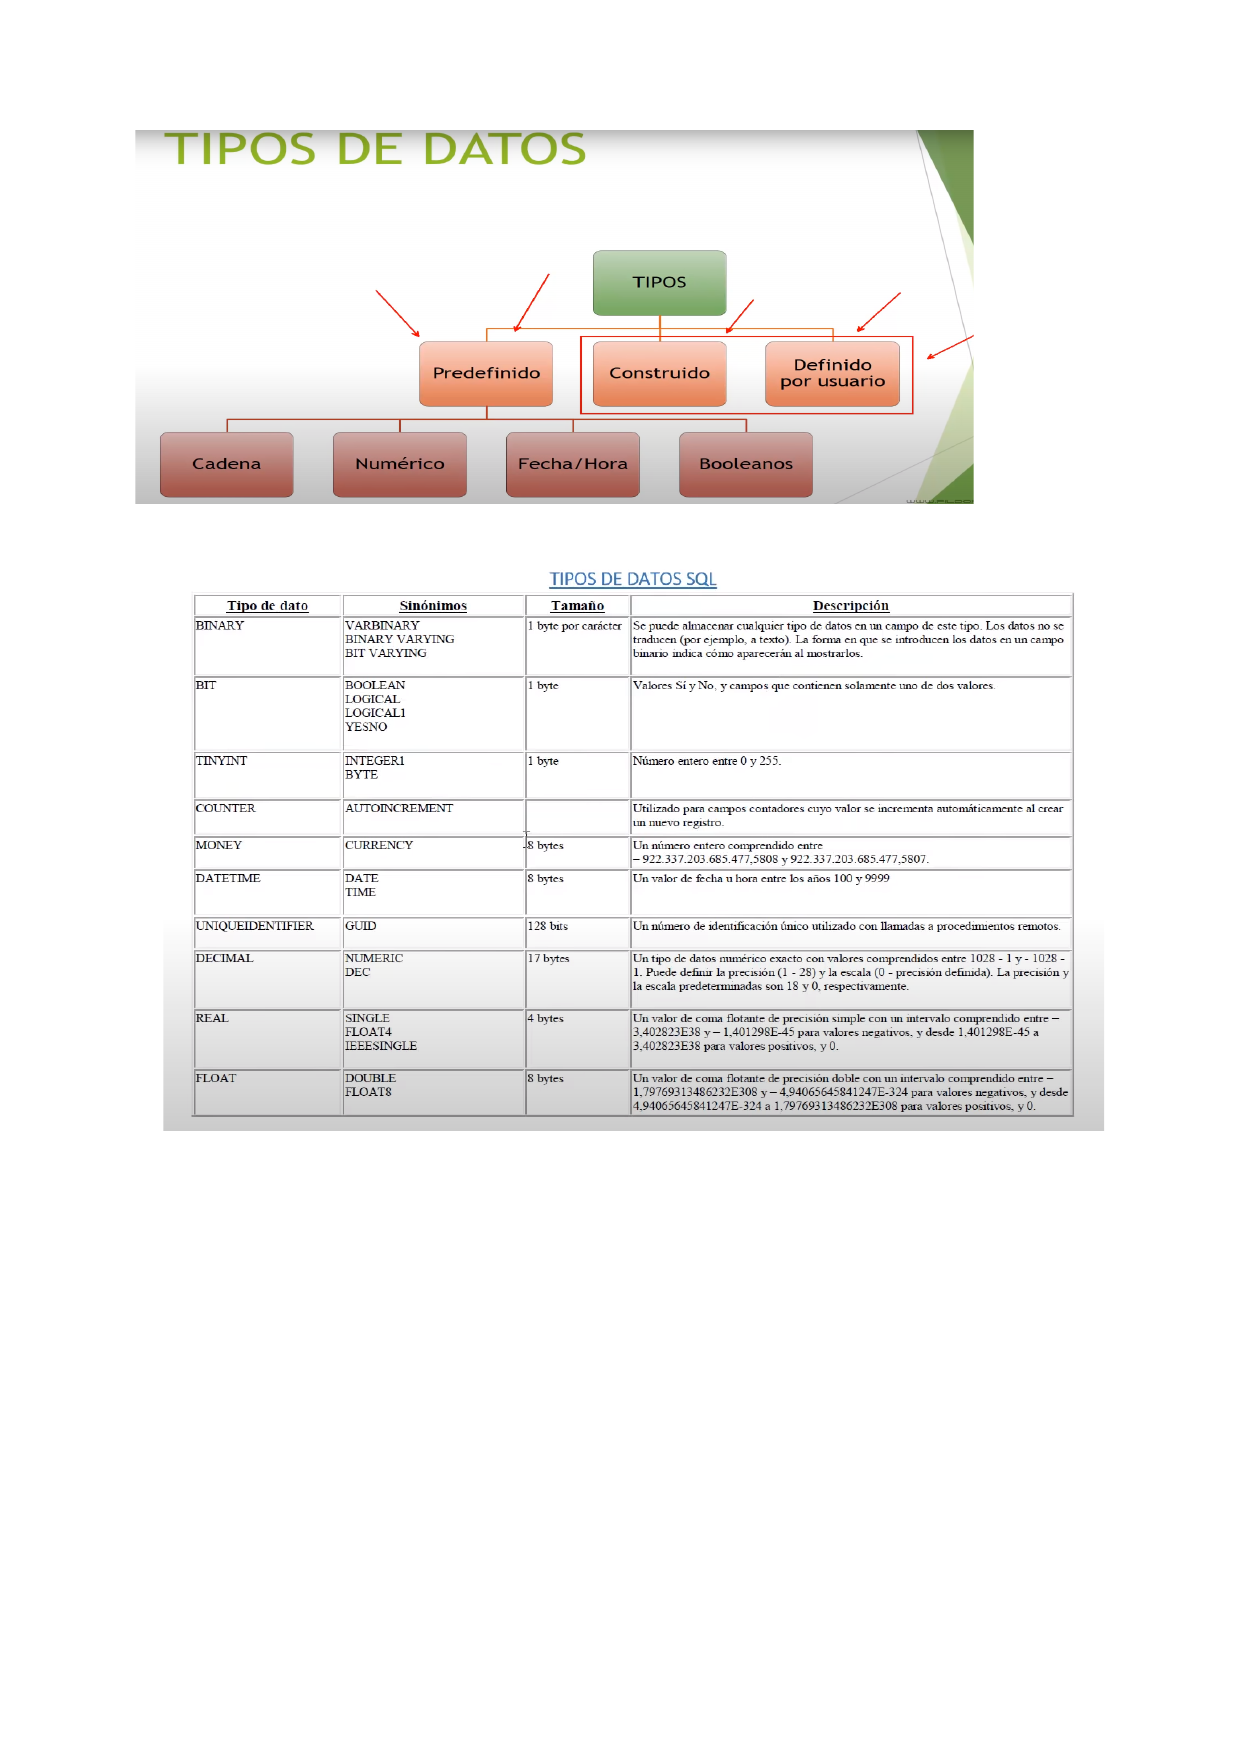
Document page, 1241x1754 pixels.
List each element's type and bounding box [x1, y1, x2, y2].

picture [163, 556, 1105, 1131]
picture [135, 130, 974, 504]
